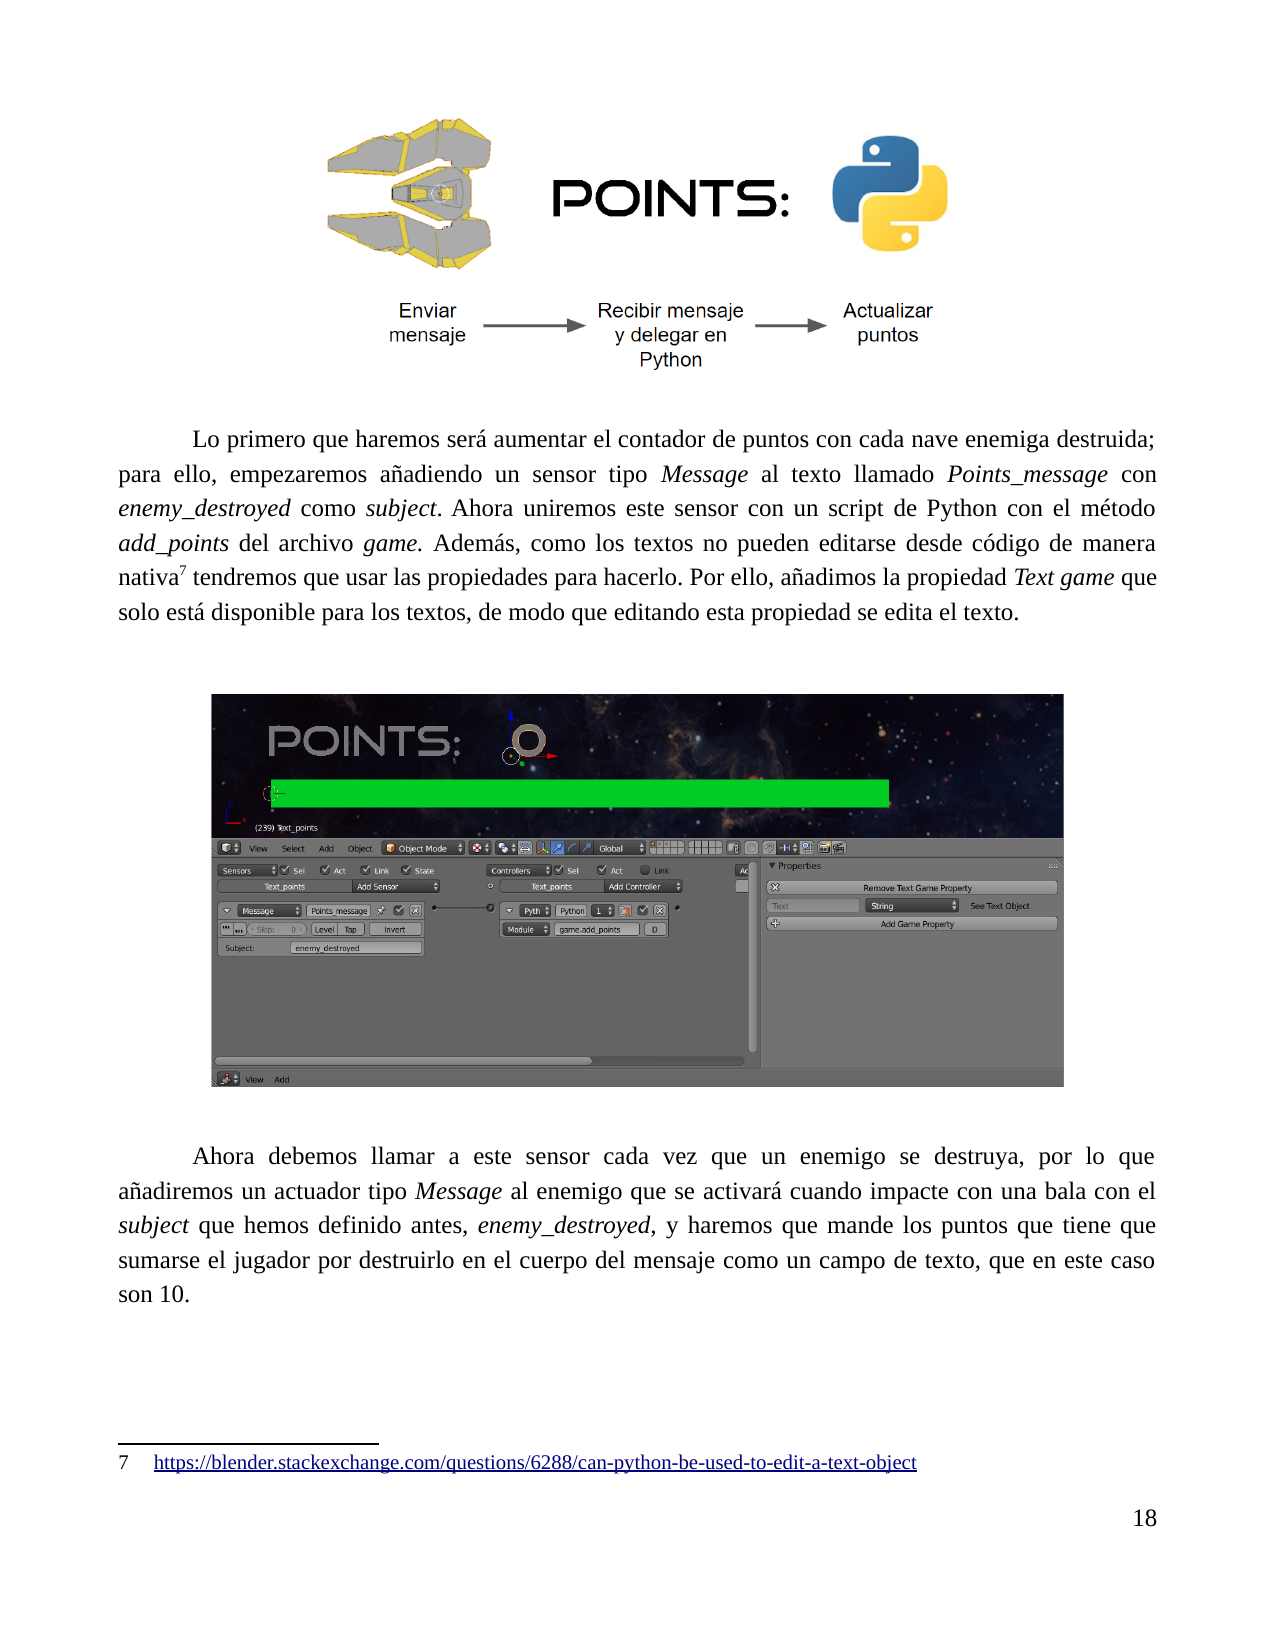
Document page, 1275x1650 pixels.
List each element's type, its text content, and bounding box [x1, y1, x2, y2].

text Lo primero que haremos será aumentar el contador de puntos con cada nave enemiga destruida; para ello, empezaremos añadiendo un sensor tipo Message al texto llamado Points_message con enemy_destroyed como subject. Ahora uniremos este sensor con un script de Python con el método add_points del archivo game. Además, como los textos no pueden editarse desde código de manera nativa tendremos que usar las propiedades para hacerlo. Por ello, añadimos la propiedad Text game que solo está disponible para los textos, de modo que editando esta propiedad se edita el texto. [118, 424, 1157, 625]
picture [327, 118, 948, 370]
text https://blender.stackexchange.com/questions/6288/can-python-be-used-to-edit-a-text-object [118, 1449, 1157, 1474]
text Ahora debemos llamar a este sensor cada vez que un enemigo se destruya, por lo que añadiremos un actuador tipo Message al enemigo que se activará cuando impacte con una bala con el subject que hemos definido antes, enemy_destroyed, y haremos que mande los puntos que tiene que sumarse el jugador por destruirlo en el cuerpo del mensaje como un campo de texto, que en este caso son 10. [118, 1141, 1157, 1308]
picture [211, 694, 1064, 1087]
